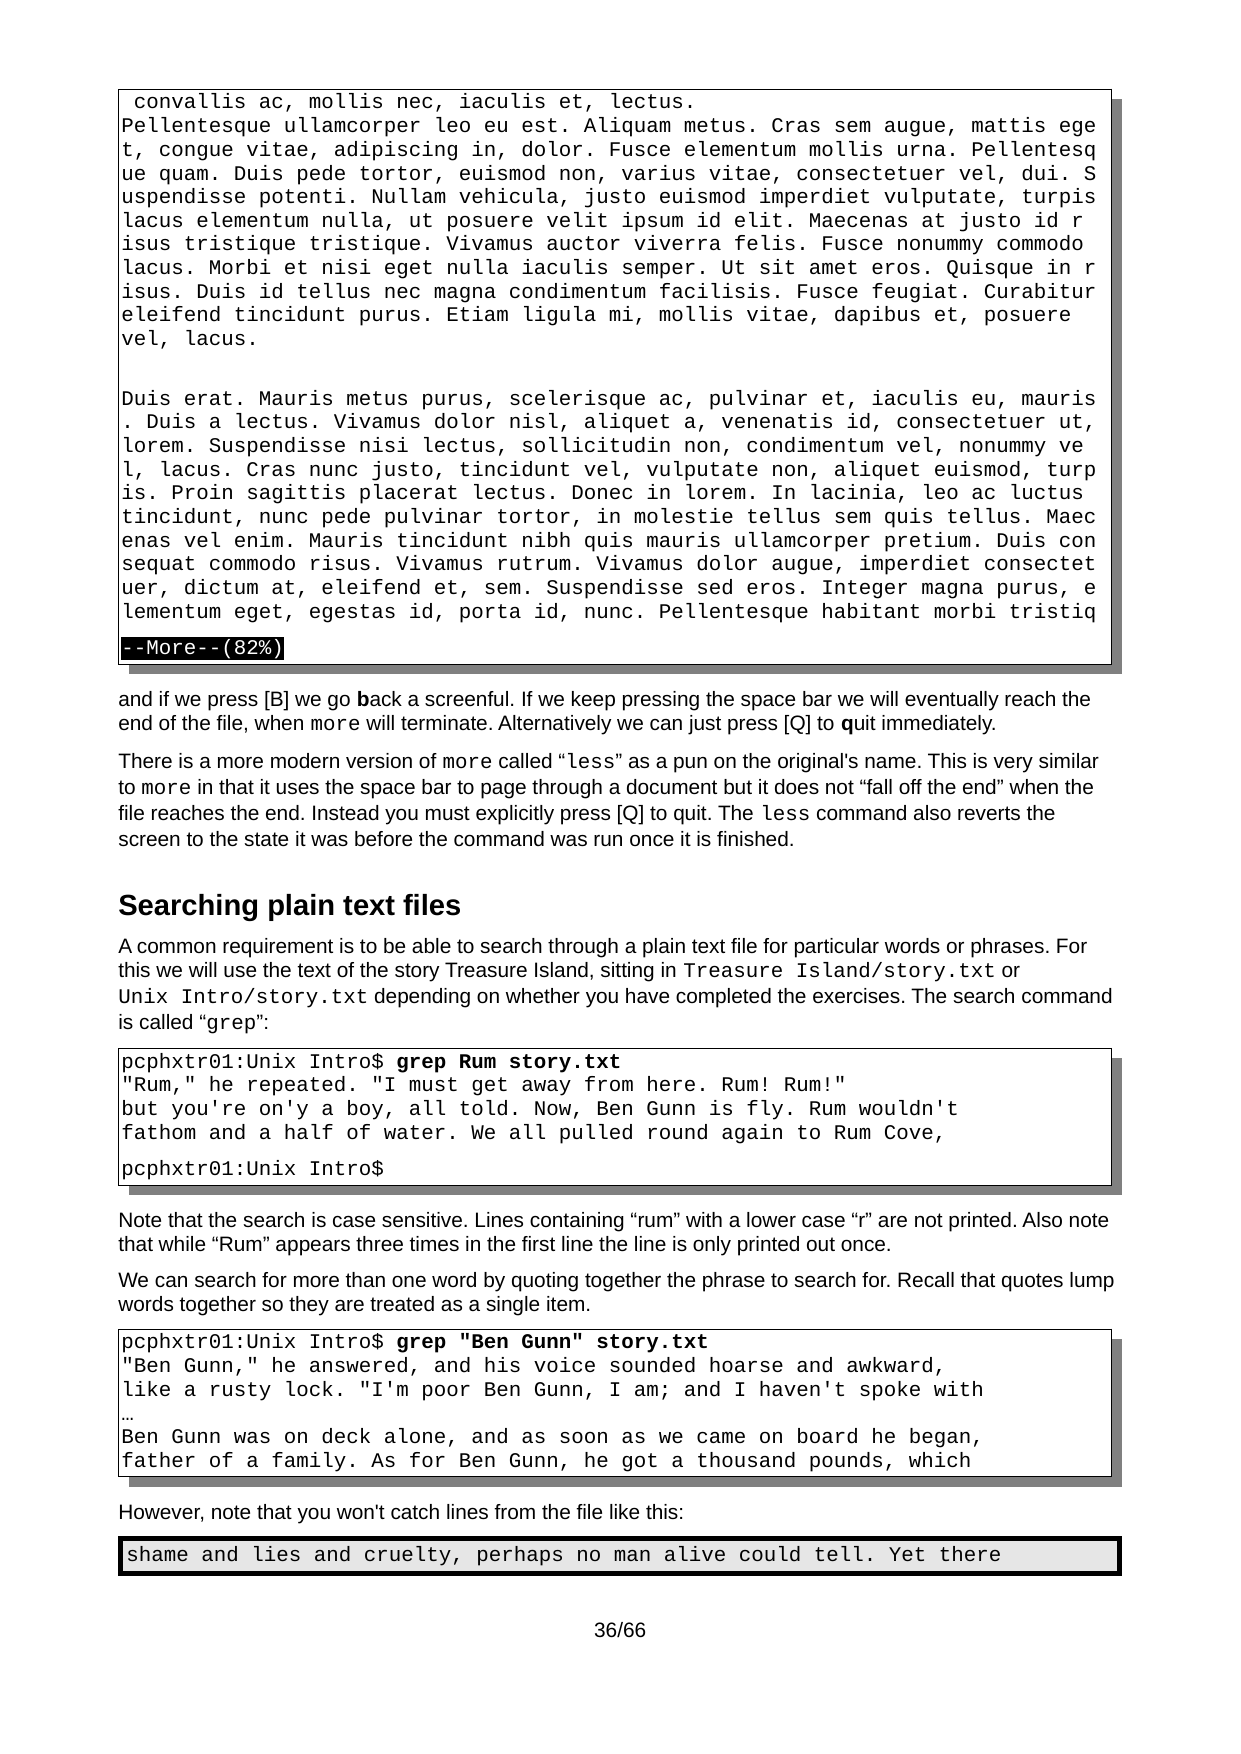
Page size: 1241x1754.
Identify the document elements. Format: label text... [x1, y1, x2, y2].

text Duis erat. Mauris metus purus, scelerisque ac, pulvinar et, iaculis eu, mauris . Duis a lectus. Vivamus dolor nisl, aliquet a, venenatis id, consectetuer ut, lorem. Suspendisse nisi lectus, sollicitudin non, condimentum vel, nonummy ve l, lacus. Cras nunc justo, tincidunt vel, vulputate non, aliquet euismod, turp is. Proin sagittis placerat lectus. Donec in lorem. In lacinia, leo ac luctus tincidunt, nunc pede pulvinar tortor, in molestie tellus sem quis tellus. Maec enas vel enim. Mauris tincidunt nibh quis mauris ullamcorper pretium. Duis con sequat commodo risus. Vivamus rutrum. Vivamus dolor augue, imperdiet consectet uer, dictum at, eleifend et, sem. Suspendisse sed eros. Integer magna purus, e lementum eget, egestas id, porta id, nunc. Pellentesque habitant morbi tristiq [119, 361, 1111, 624]
text pcphxtr01:Unix Intro$ grep Rum story.txt "Rum," he repeated. "I must get away from here. Rum! Rum!" but you're on'y a boy, all told. Now, Ben Gunn is fly. Rum wouldn't fathom and a half of water. We all pulled round again to Rum Cove, [119, 1049, 1111, 1145]
text Note that the search is case sensitive. Lines containing “rum” with a lower case “r” are not printed. Also note that while “Rum” appears three times in the first line the line is only printed out once. [118, 1208, 1122, 1256]
text convallis ac, mollis nec, iaculis et, lectus. Pellentesque ullamcorper leo eu est. Aliquam metus. Cras sem augue, mattis ege t, congue vitae, adipiscing in, dolor. Fusce elementum mollis urna. Pellentesq ue quam. Duis pede tortor, euismod non, varius vitae, consectetuer vel, dui. S uspendisse potenti. Nullam vehicula, justo euismod imperdiet vulputate, turpis lacus elementum nulla, ut posuere velit ipsum id elit. Maecenas at justo id r isus tristique tristique. Vivamus auctor viverra felis. Fusce nonummy commodo lacus. Morbi et nisi eget nulla iaculis semper. Ut sit amet eros. Quisque in r isus. Duis id tellus nec magna condimentum facilisis. Fusce feugiat. Curabitur eleifend tincidunt purus. Etiam ligula mi, mollis vitae, dapibus et, posuere vel, lacus. [119, 90, 1111, 352]
text There is a more modern version of more called “less” as a pun on the original's name. This is very similar to more in that it uses the space bar to page through a document but it does not “fall off the end” when the file reaches the end. Instead you must explicitly press [Q] to quit. The less command also reverts the screen to the state it was before the command was run once it is finished. [118, 749, 1122, 850]
text pcphxtr01:Unix Intro$ [119, 1155, 1111, 1184]
text A common requirement is to be able to search through a plain text file for particular words or phrases. For this we will use the text of the story Treasure Island, sitting in Treasure Island/story.txt or Unix Intro/story.txt depending on whether you have completed the exercises. The search command is called “grep”: [118, 934, 1122, 1035]
text However, note that you won't catch lines from the file like this: [118, 1499, 1122, 1523]
text We can search for more than one word by quoting together the phrase to search for. Recall that quotes lump words together so they are treated as a single item. [118, 1268, 1122, 1316]
text shame and lies and cruelty, perhaps no man alive could tell. Yet there [123, 1541, 1117, 1571]
subtitle Searching plain text files [118, 888, 1122, 921]
text pcphxtr01:Unix Intro$ grep "Ben Gunn" story.txt "Ben Gunn," he answered, and his voice sounded hoarse and awkward, like a rusty lock. "I'm poor Ben Gunn, I am; and I haven't spoke with … Ben Gunn was on deck alone, and as soon as we came on board he began, father of a family. As for Ben Gunn, he got a thousand pounds, which [119, 1330, 1111, 1476]
text and if we press [B] we go back a screenful. If we keep pressing the space bar we will eventually reach the end of the file, when more will terminate. Alternatively we can just press [Q] to quit immediately. [118, 687, 1122, 736]
text --More--(82%) [119, 634, 1111, 663]
